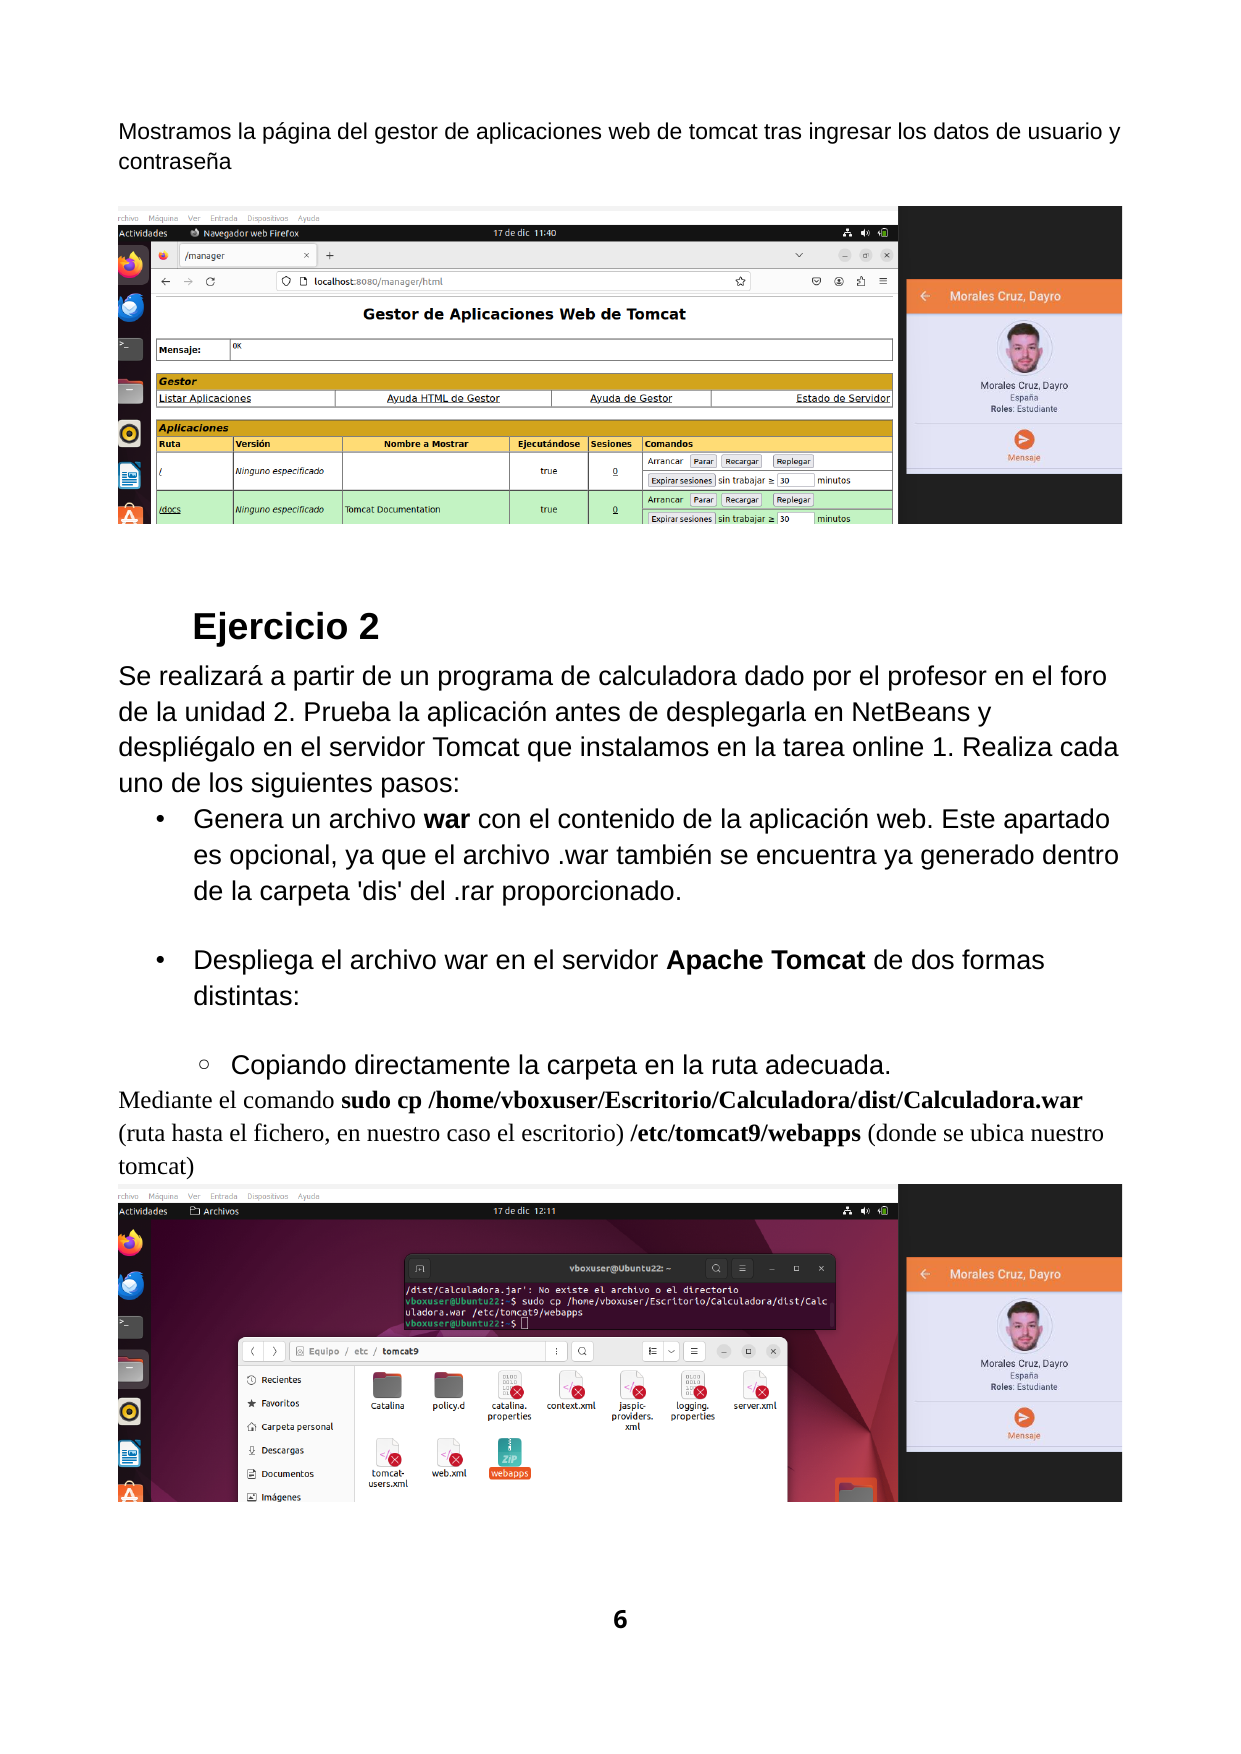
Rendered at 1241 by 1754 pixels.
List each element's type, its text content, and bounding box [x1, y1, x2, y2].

list Despliega el archivo war en el servidor Apache Tomcat de dos formas distintas: [156, 944, 1122, 1012]
list Copiando directamente la carpeta en la ruta adecuada. [193, 1049, 1122, 1081]
text Mediante el comando sudo cp /home/vboxuser/Escritorio/Calculadora/dist/Calculadora.war (ruta hasta el fichero, en nuestro caso el escritorio) /etc/tomcat9/webapps (donde se ubica nuestro tomcat) [118, 1085, 1122, 1180]
subtitle Ejercicio 2 [118, 604, 1122, 647]
list Genera un archivo war con el contenido de la aplicación web. Este apartado es opcional, ya que el archivo .war también se encuentra ya generado dentro de la carpeta 'dis' del .rar proporcionado. [156, 803, 1122, 907]
picture [118, 206, 1123, 524]
text Se realizará a partir de un programa de calculadora dado por el profesor en el foro de la unidad 2. Prueba la aplicación antes de desplegarla en NetBeans y despliégalo en el servidor Tomcat que instalamos en la tarea online 1. Realiza cada uno de los siguientes pasos: [118, 659, 1122, 799]
text Mostramos la página del gestor de aplicaciones web de tomcat tras ingresar los datos de usuario y contraseña [118, 118, 1122, 175]
picture [118, 1184, 1123, 1502]
